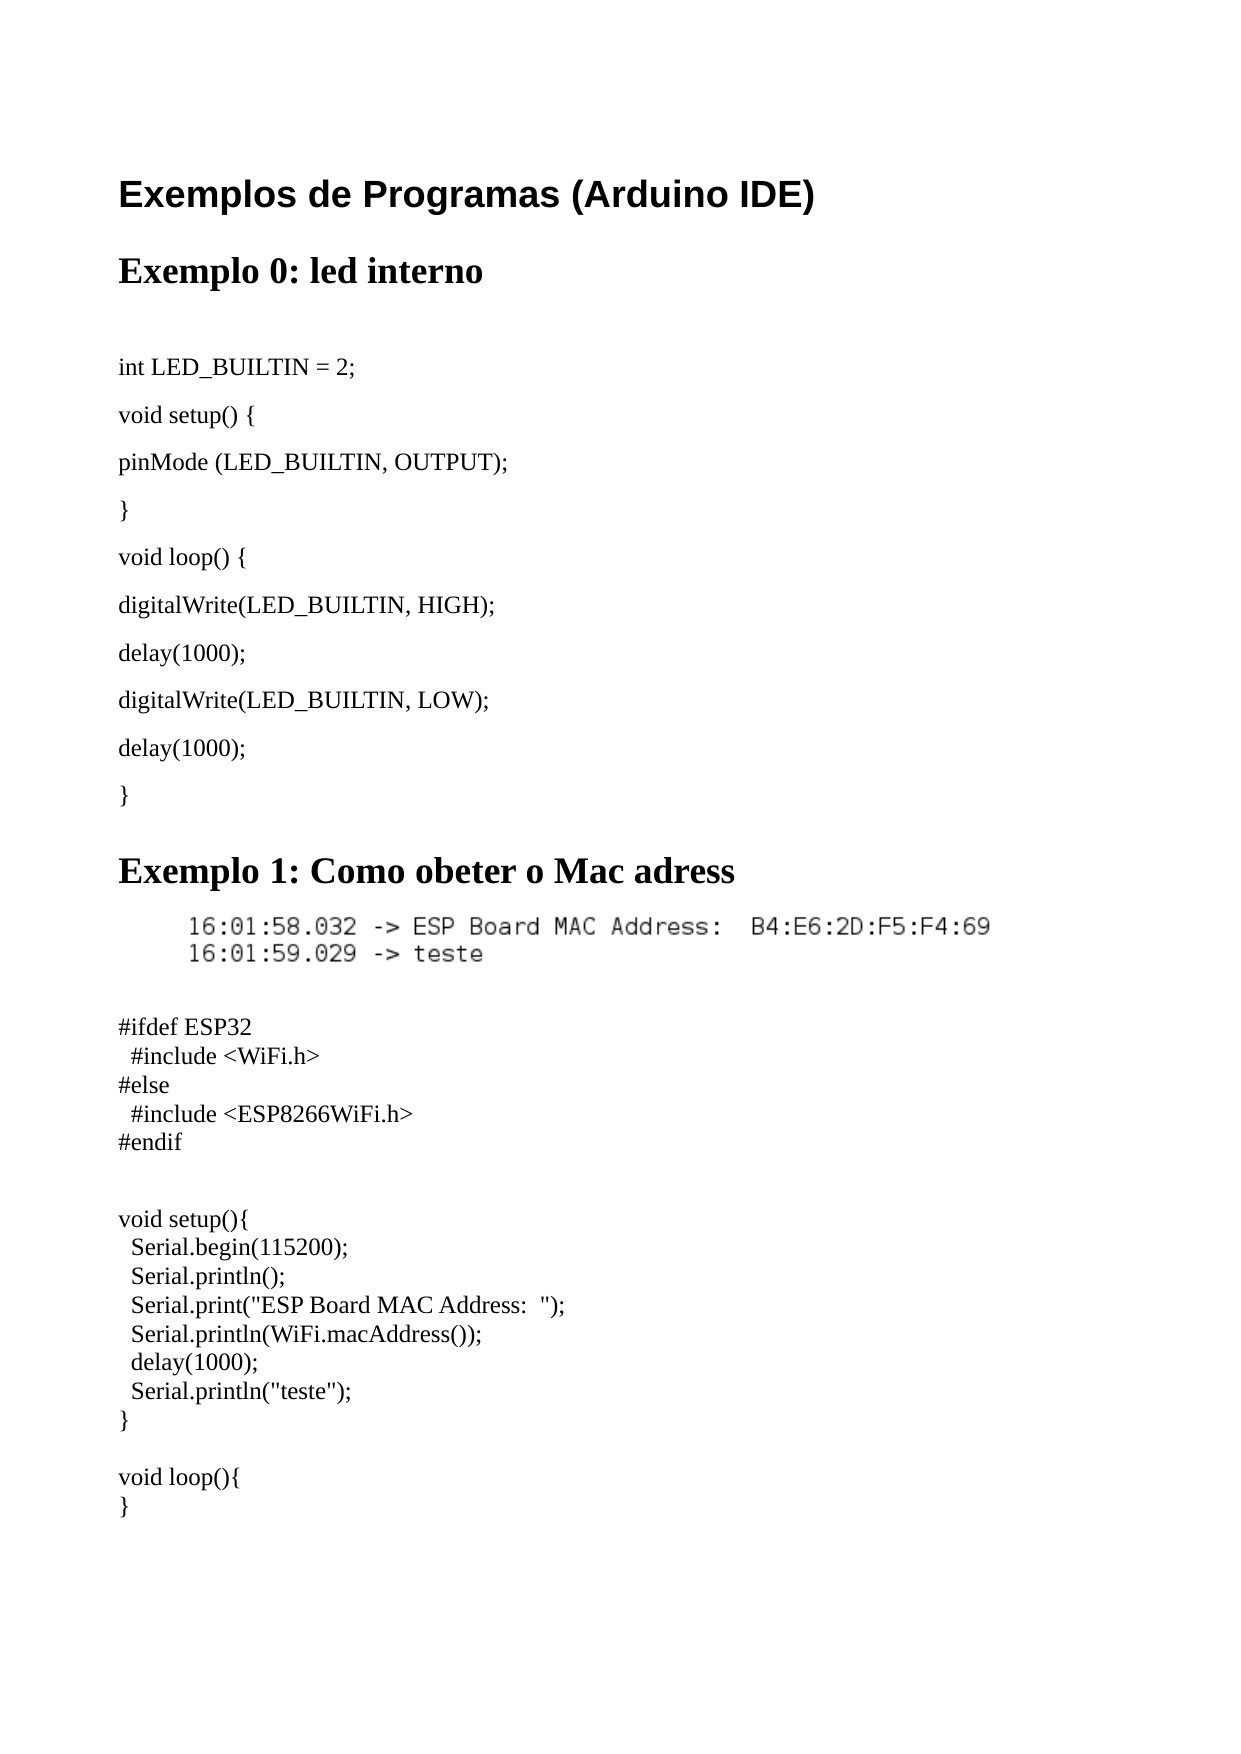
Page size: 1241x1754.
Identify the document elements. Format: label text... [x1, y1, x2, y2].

text } [118, 1405, 1122, 1434]
text } [118, 1491, 1122, 1520]
text Serial.println(); [118, 1261, 1122, 1290]
text #include <WiFi.h> [118, 1041, 1122, 1070]
text #endif [118, 1127, 1122, 1156]
text Serial.begin(115200); [118, 1232, 1122, 1261]
text #ifdef ESP32 [118, 1012, 1122, 1041]
text void setup() { [118, 400, 1122, 428]
text void loop(){ [118, 1462, 1122, 1491]
text delay(1000); [118, 733, 1122, 762]
text #include <ESP8266WiFi.h> [118, 1099, 1122, 1127]
subtitle Exemplo 1: Como obeter o Mac adress [118, 849, 1122, 892]
text Serial.println("teste"); [118, 1376, 1122, 1405]
text void setup(){ [118, 1204, 1122, 1232]
text pinMode (LED_BUILTIN, OUTPUT); [118, 447, 1122, 476]
subtitle Exemplo 0: led interno [118, 249, 1122, 292]
text #else [118, 1070, 1122, 1099]
text delay(1000); [118, 1347, 1122, 1376]
text digitalWrite(LED_BUILTIN, HIGH); [118, 590, 1122, 619]
text Serial.print("ESP Board MAC Address: "); [118, 1290, 1122, 1319]
text } [118, 781, 1122, 809]
text void loop() { [118, 542, 1122, 571]
text int LED_BUILTIN = 2; [118, 352, 1122, 381]
picture [188, 908, 1052, 984]
subtitle Exemplos de Programas (Arduino IDE) [118, 172, 1122, 216]
text digitalWrite(LED_BUILTIN, LOW); [118, 685, 1122, 714]
text Serial.println(WiFi.macAddress()); [118, 1319, 1122, 1347]
text delay(1000); [118, 638, 1122, 666]
text } [118, 495, 1122, 524]
